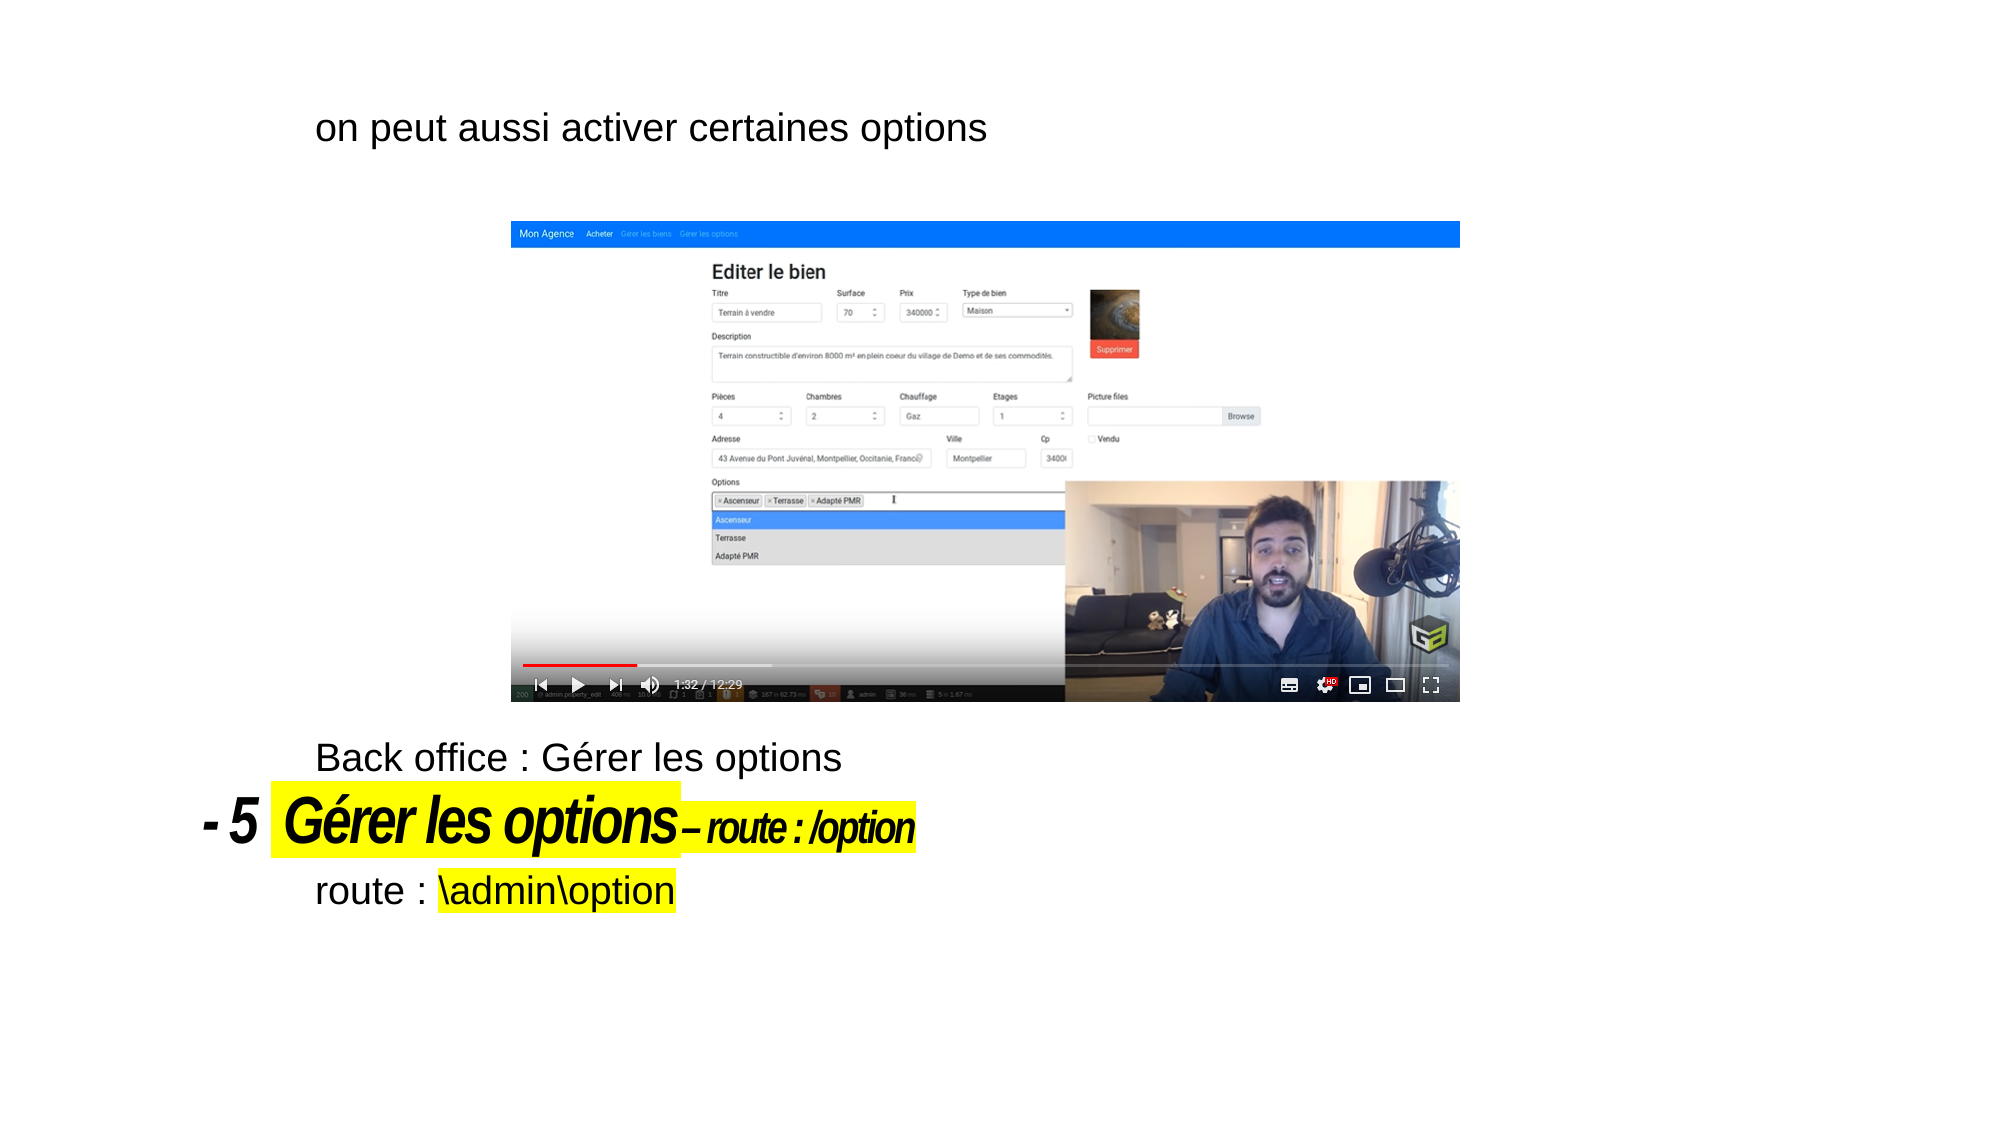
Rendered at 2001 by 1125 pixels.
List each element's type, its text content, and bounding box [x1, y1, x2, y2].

picture [511, 221, 1460, 702]
text on peut aussi activer certaines options [315, 104, 1971, 150]
text Back office : Gérer les options [315, 734, 1971, 780]
text - 5 Gérer les options– route : /option [202, 787, 1613, 858]
text route : \admin\option [315, 868, 1971, 913]
